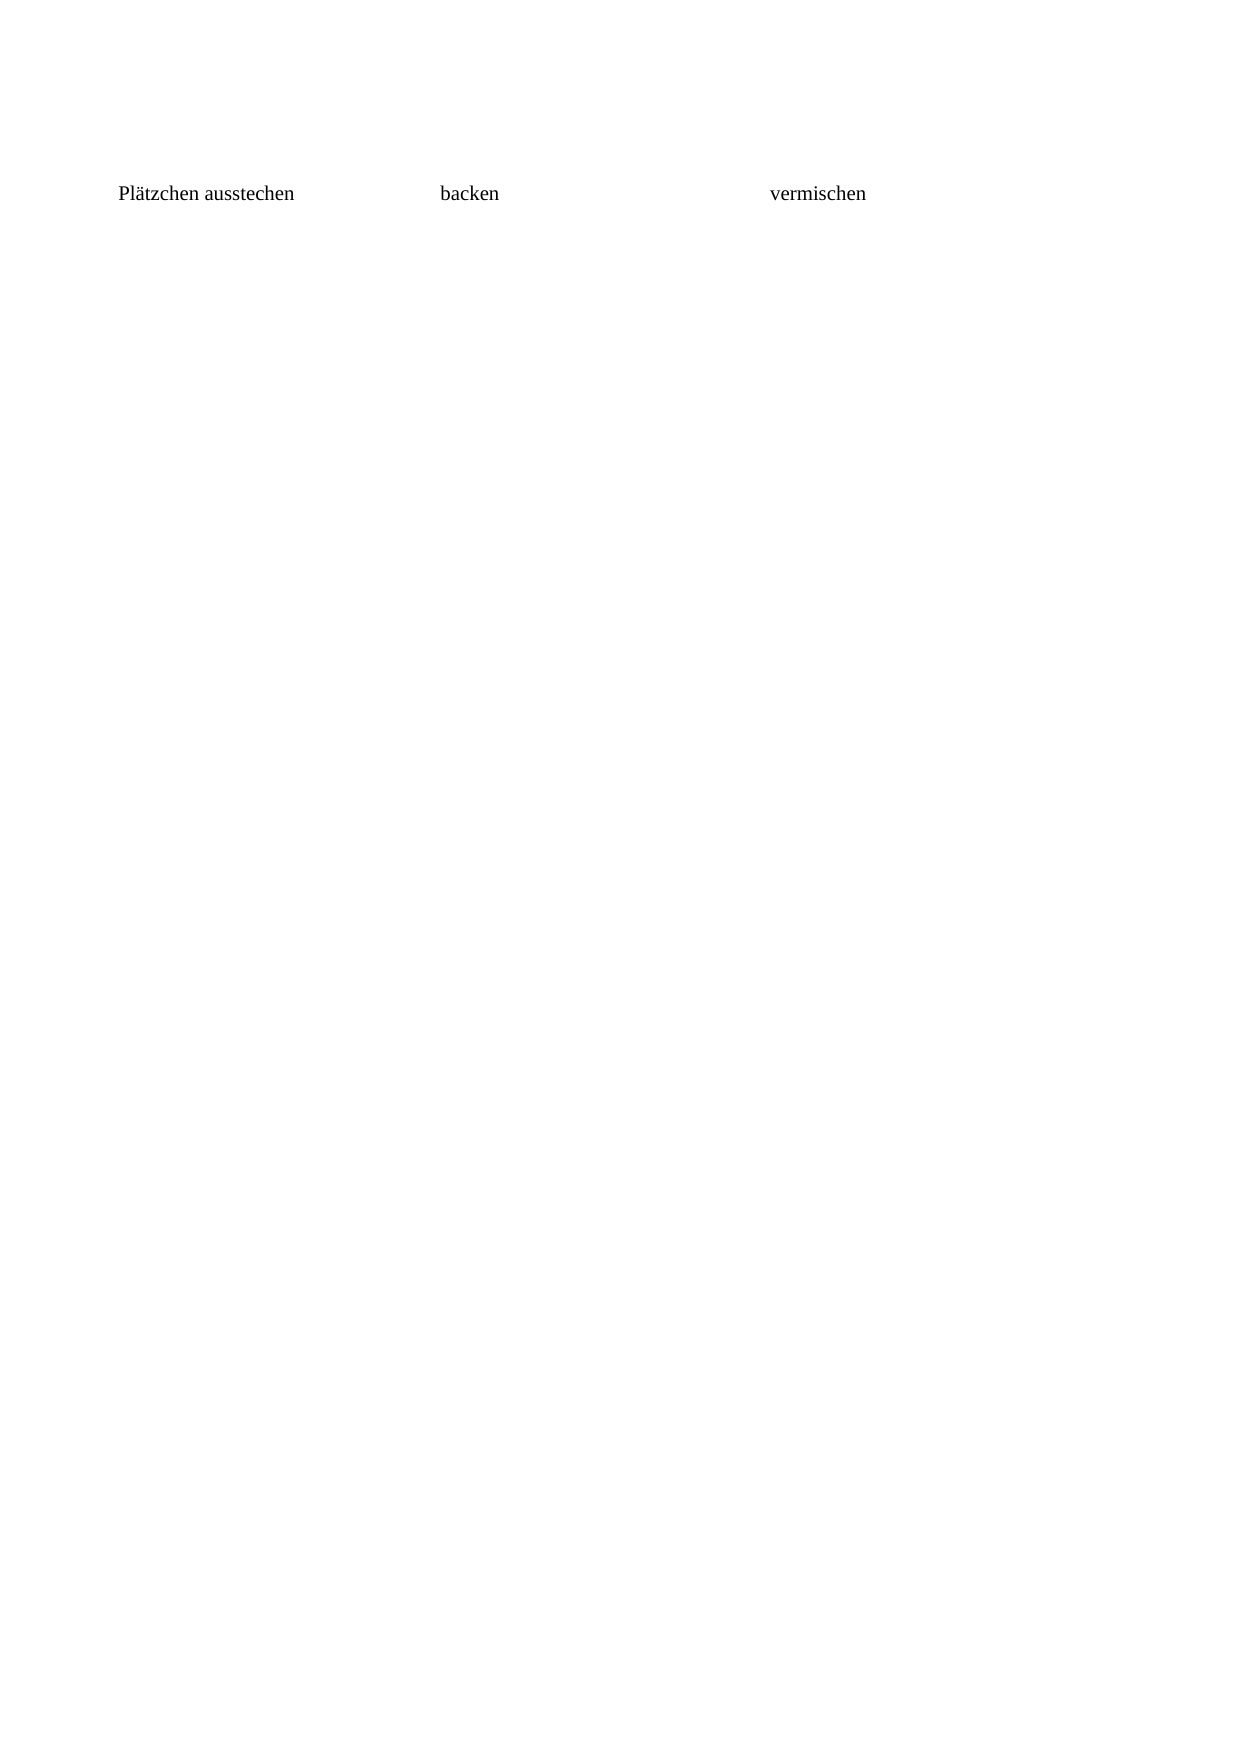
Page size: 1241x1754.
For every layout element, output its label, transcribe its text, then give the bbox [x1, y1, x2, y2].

text Plätzchen ausstechen backen vermischen [118, 181, 1122, 205]
